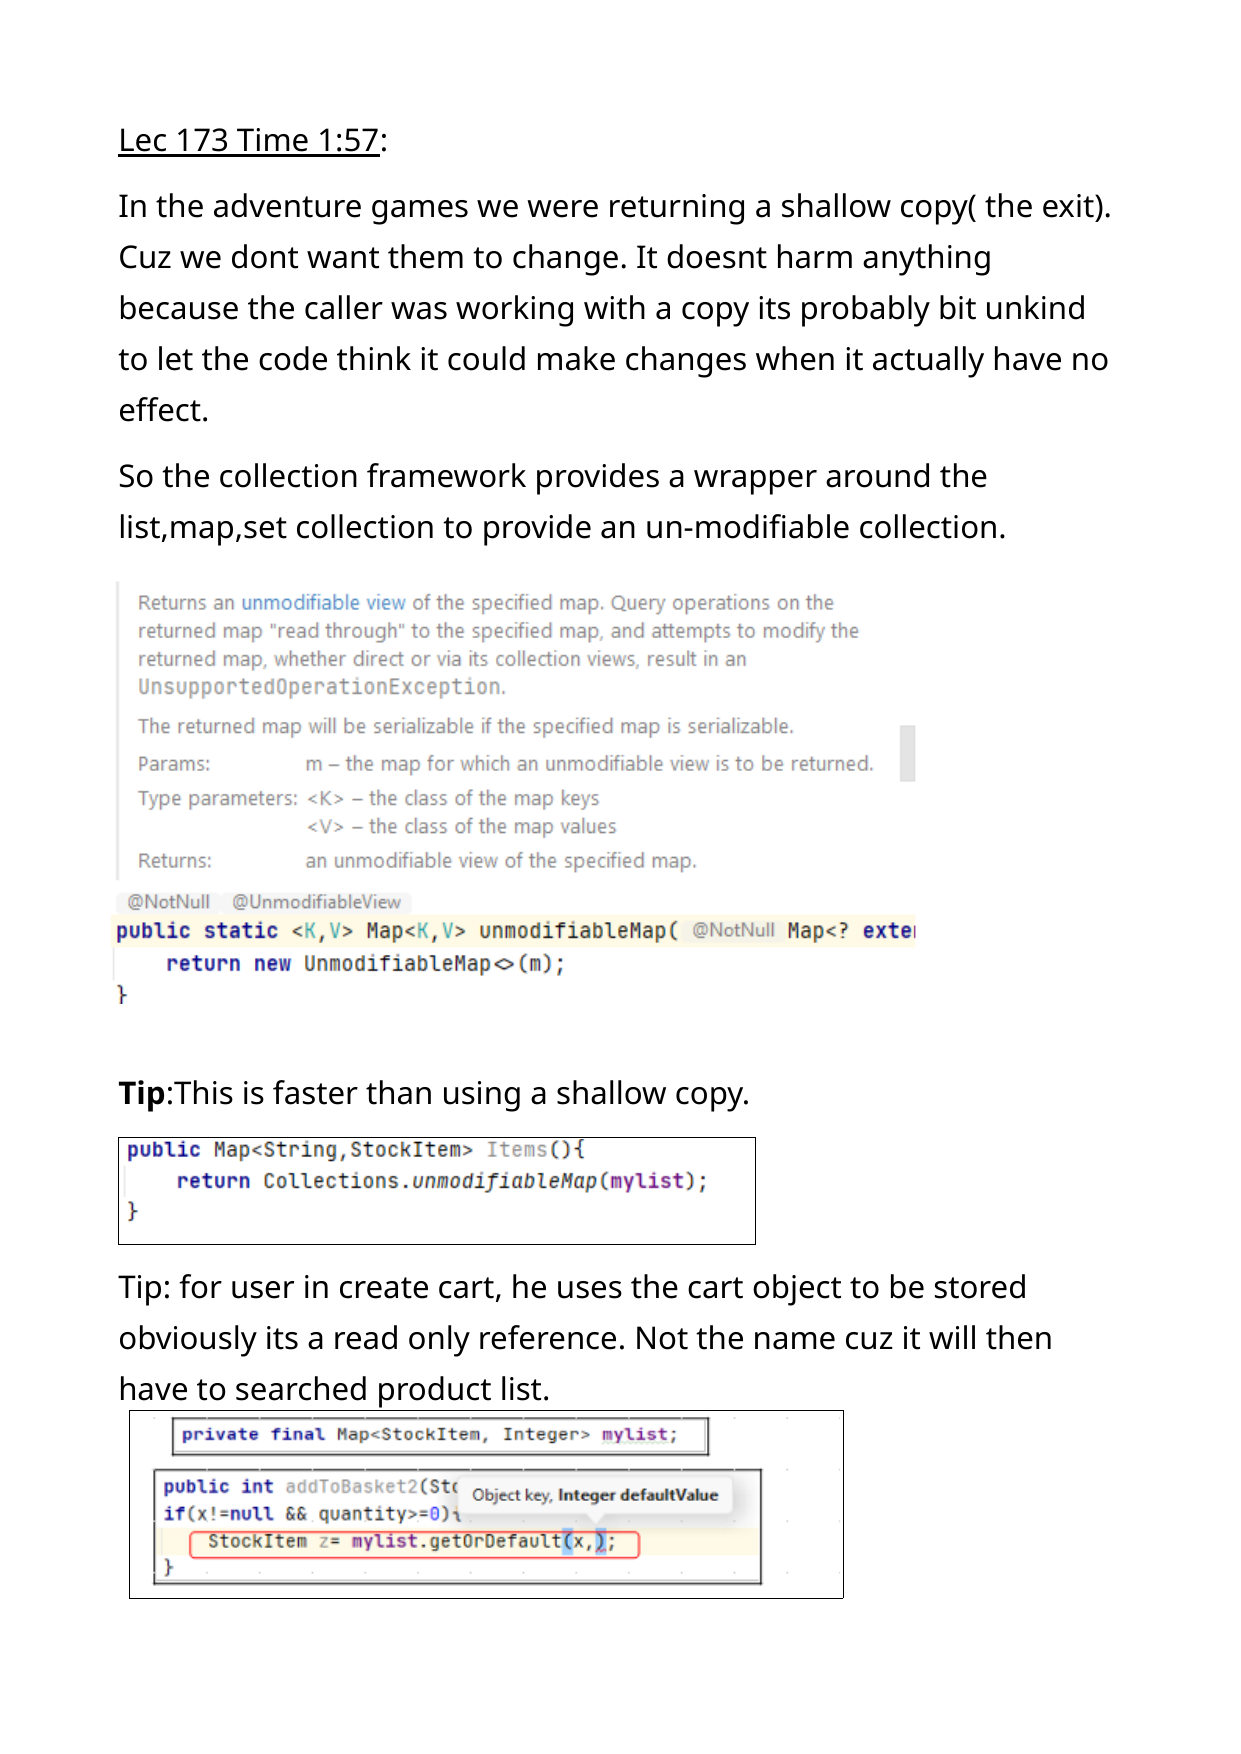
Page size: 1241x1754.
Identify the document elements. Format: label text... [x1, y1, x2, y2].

text Tip: for user in create cart, he uses the cart object to be stored obviously its a read only reference. Not the name cuz it will then have to searched product list. [118, 1264, 1122, 1457]
text [130, 1411, 843, 1598]
picture [121, 1139, 753, 1242]
picture [110, 563, 916, 1004]
text Lec 173 Time 1:57: [118, 118, 1122, 161]
picture [132, 1413, 841, 1595]
text So the collection framework provides a wrapper around the list,map,set collection to provide an un-modifiable collection. [118, 453, 1122, 547]
text Tip:This is faster than using a shallow copy. [118, 1071, 1122, 1114]
text In the adventure games we were returning a shallow copy( the exit). Cuz we dont want them to change. It doesnt harm anything because the caller was working with a copy its probably bit unkind to let the code think it could make changes when it actually have no effect. [118, 184, 1122, 431]
